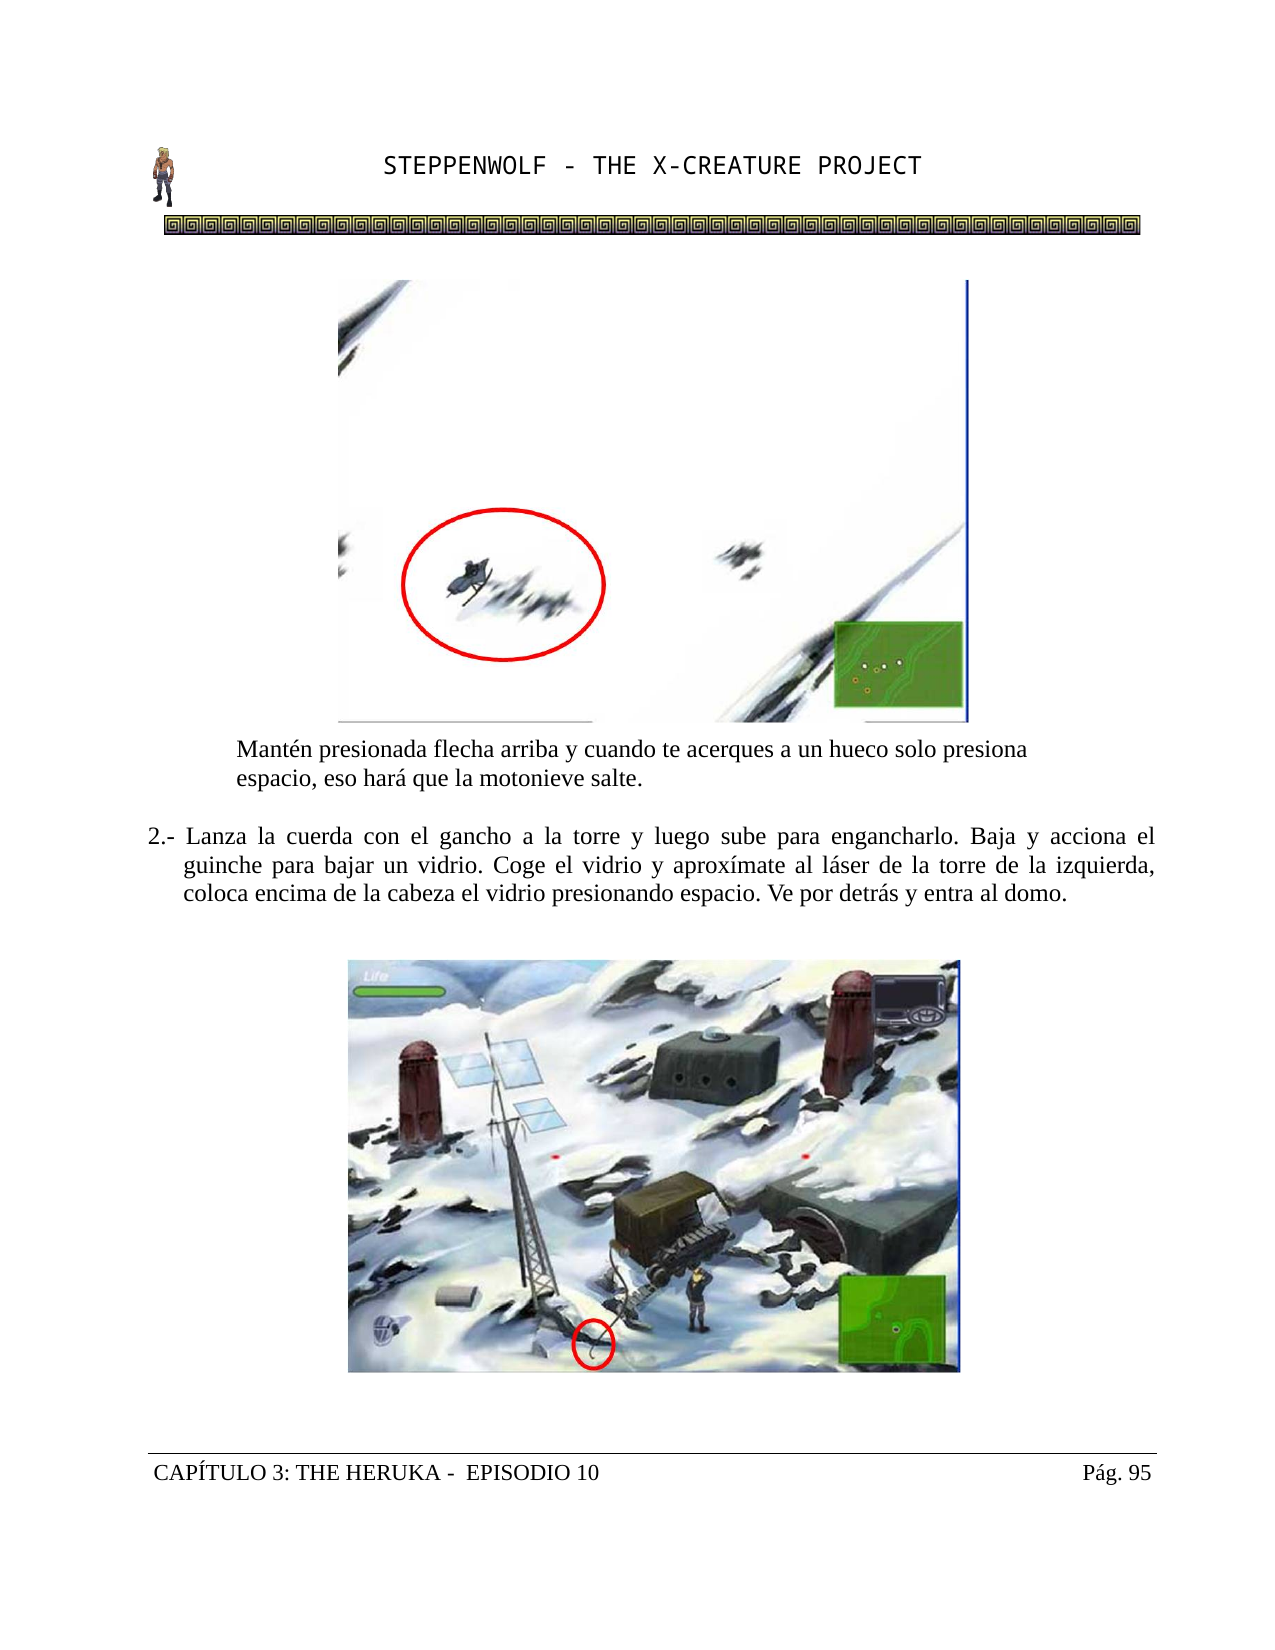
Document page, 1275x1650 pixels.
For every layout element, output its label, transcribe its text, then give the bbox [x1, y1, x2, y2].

picture [164, 215, 1141, 235]
text Mantén presionada flecha arriba y cuando te acerques a un hueco solo presiona espacio, eso hará que la motonieve salte. [236, 734, 1068, 791]
picture [347, 959, 961, 1373]
picture [337, 279, 969, 723]
picture [147, 147, 181, 207]
text 2.- Lanza la cuerda con el gancho a la torre y luego sube para engancharlo. Baja y acciona el guinche para bajar un vidrio. Coge el vidrio y aproxímate al láser de la torre de la izquierda, coloca encima de la cabeza el vidrio presionando espacio. Ve por detrás y entra al domo. [148, 821, 1157, 907]
